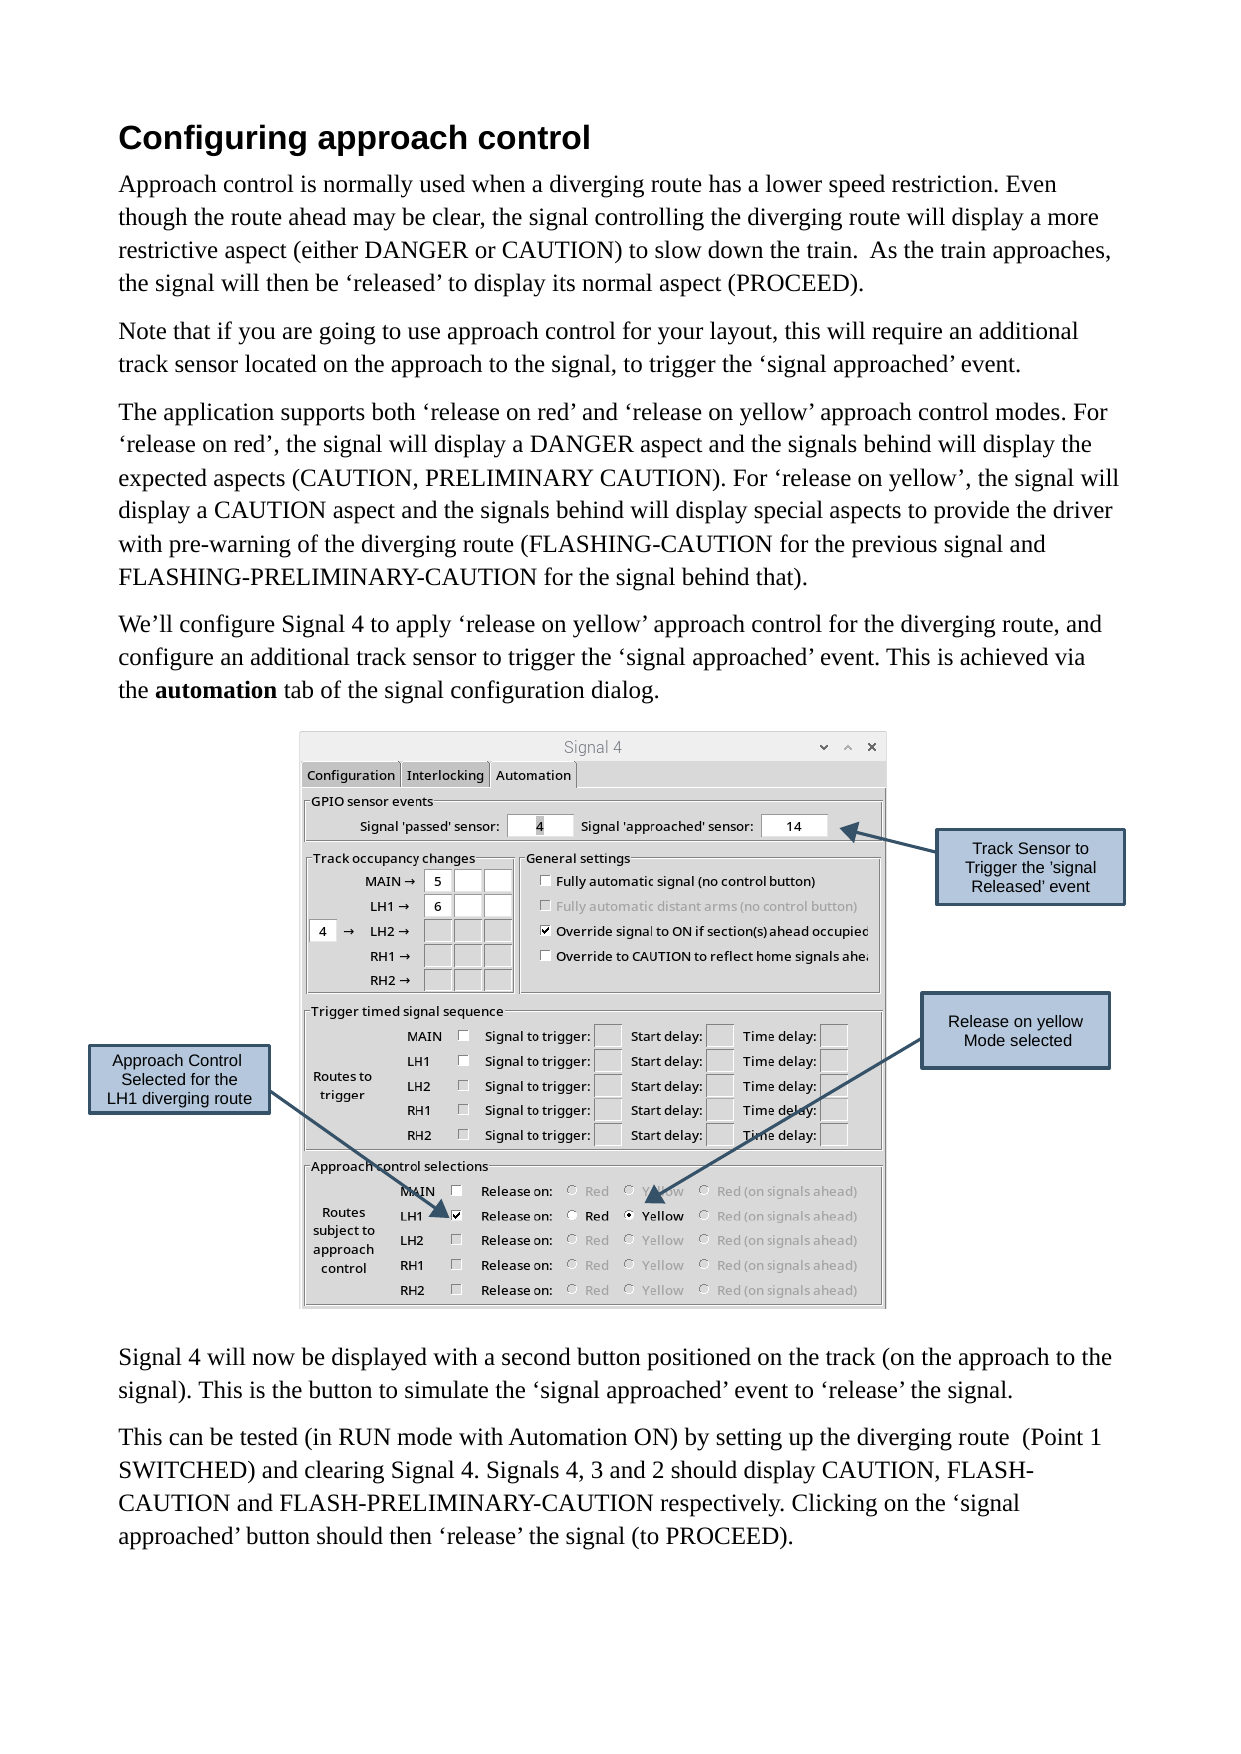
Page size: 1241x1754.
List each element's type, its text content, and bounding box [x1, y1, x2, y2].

picture [299, 731, 887, 1309]
text Signal 4 will now be displayed with a second button positioned on the track (on the approach to the signal). This is the button to simulate the ‘signal approached’ event to ‘release’ the signal. [118, 1342, 1122, 1403]
subtitle Configuring approach control [118, 118, 1122, 157]
text We’ll configure Signal 4 to apply ‘release on yellow’ approach control for the diverging route, and configure an additional track sensor to trigger the ‘signal approached’ event. This is achieved via the automation tab of the signal configuration dialog. [118, 609, 1122, 704]
text Note that if you are going to use approach control for your layout, this will require an additional track sensor located on the approach to the signal, to trigger the ‘signal approached’ event. [118, 316, 1122, 378]
text Approach control is normally used when a diverging route has a lower speed restriction. Even though the route ahead may be clear, the signal controlling the diverging route will display a more restrictive aspect (either DANGER or CAUTION) to slow down the train. As the train approaches, the signal will then be ‘released’ to display its normal aspect (PROCEED). [118, 169, 1122, 297]
text This can be tested (in RUN mode with Automation ON) by setting up the diverging route (Point 1 SWITCHED) and clearing Signal 4. Signals 4, 3 and 2 should display CAUTION, FLASH-CAUTION and FLASH-PRELIMINARY-CAUTION respectively. Clicking on the ‘signal approached’ button should then ‘release’ the signal (to PROCEED). [118, 1422, 1122, 1550]
text The application supports both ‘release on red’ and ‘release on yellow’ approach control modes. For ‘release on red’, the signal will display a DANGER aspect and the signals behind will display the expected aspects (CAUTION, PRELIMINARY CAUTION). For ‘release on yellow’, the signal will display a CAUTION aspect and the signals behind will display special aspects to provide the driver with pre-warning of the diverging route (FLASHING-CAUTION for the previous signal and FLASHING-PRELIMINARY-CAUTION for the signal behind that). [118, 397, 1122, 590]
